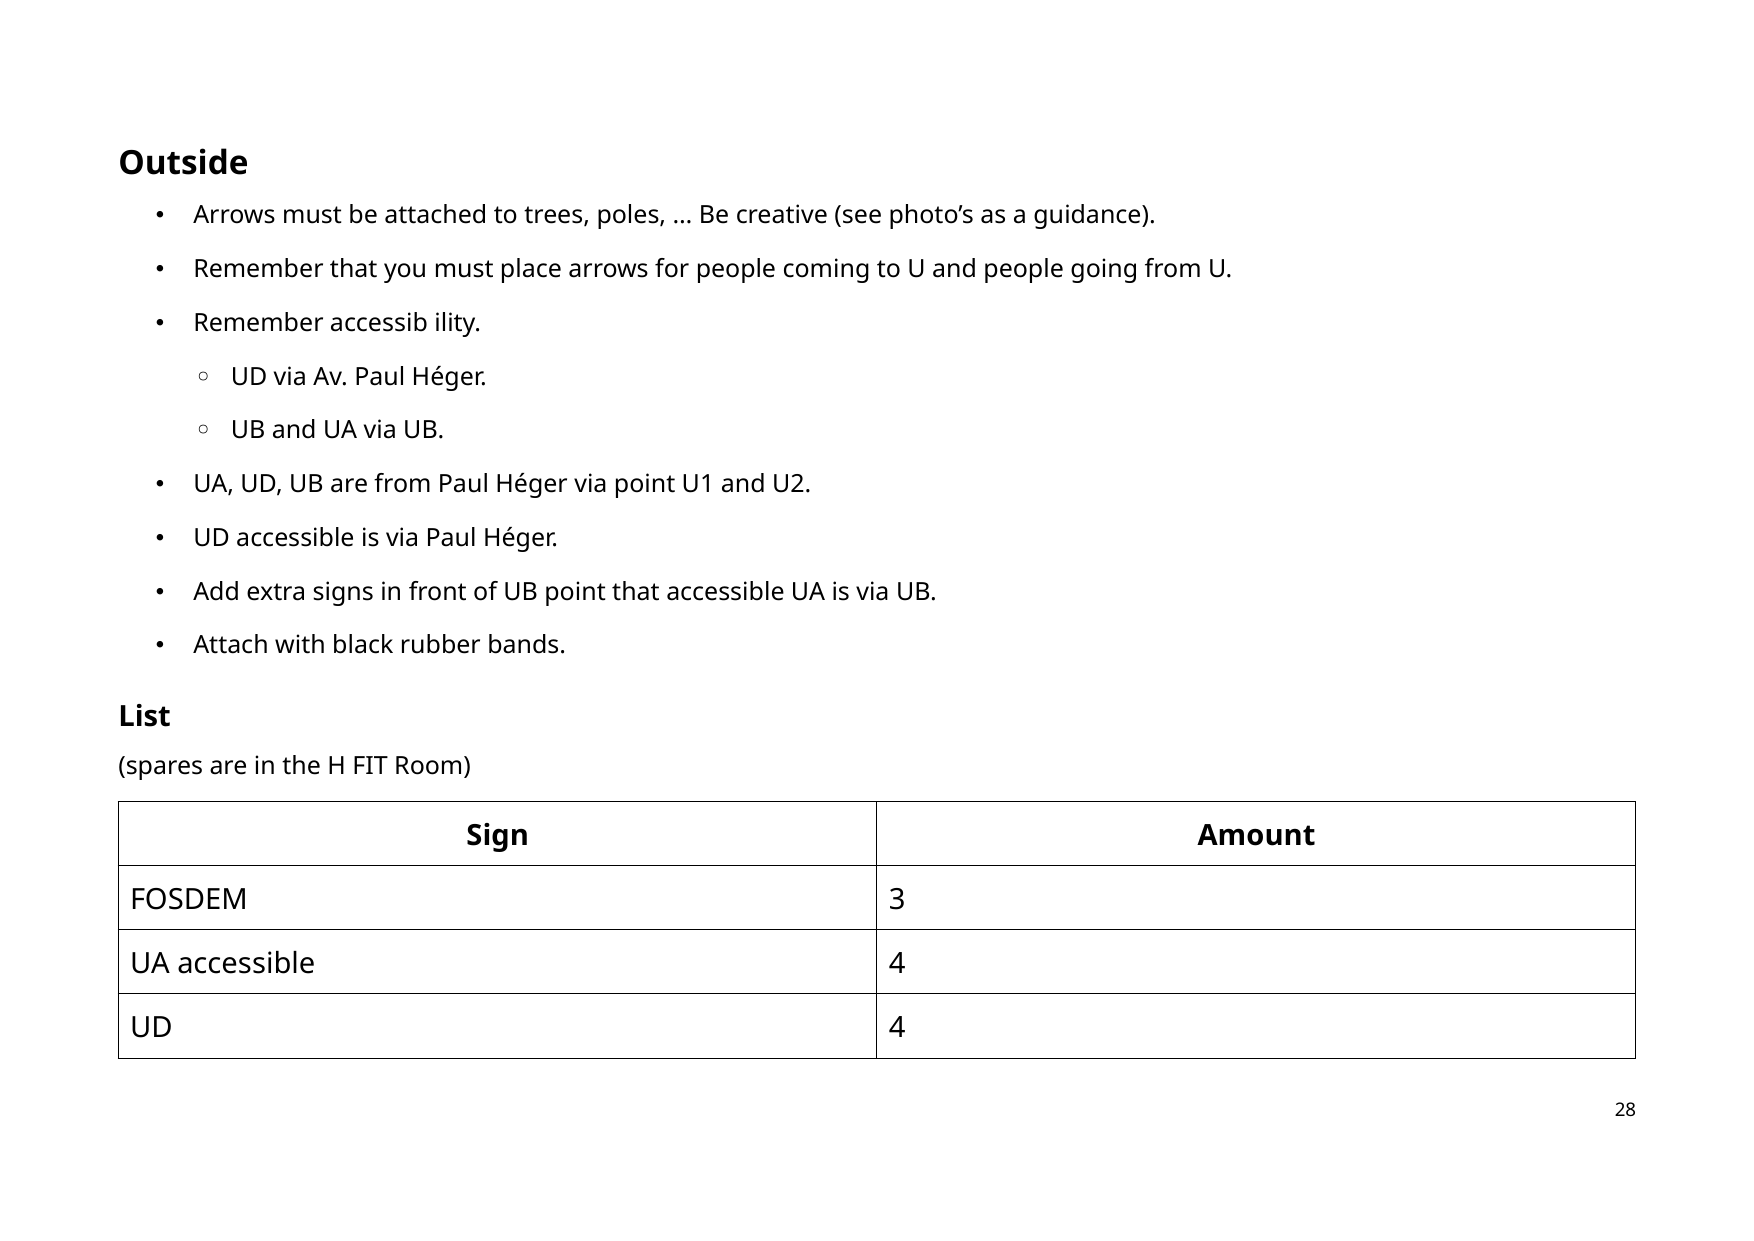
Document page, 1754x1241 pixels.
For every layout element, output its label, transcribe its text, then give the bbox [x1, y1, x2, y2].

list Remember that you must place arrows for people coming to U and people going from U. [156, 251, 1636, 285]
list Attach with black rubber bands. [156, 627, 1636, 661]
list UA, UD, UB are from Paul Héger via point U1 and U2. [156, 466, 1636, 500]
list Remember accessib ility. [156, 304, 1636, 338]
list UD accessible is via Paul Héger. [156, 519, 1636, 553]
subtitle Outside [118, 139, 1636, 184]
list Arrows must be attached to trees, poles, … Be creative (see photo’s as a guidance). [156, 197, 1636, 231]
table_cell FOSDEM [119, 866, 876, 929]
text (spares are in the H FIT Room) [118, 747, 1636, 781]
table_cell 3 [877, 866, 1635, 929]
table_header Sign [119, 802, 876, 865]
table_header Amount [877, 802, 1635, 865]
table_cell 4 [877, 930, 1635, 993]
table_cell UA accessible [119, 930, 876, 993]
table_cell UD [119, 994, 876, 1057]
table_cell 4 [877, 994, 1635, 1057]
subtitle List [118, 695, 1636, 735]
list Add extra signs in front of UB point that accessible UA is via UB. [156, 573, 1636, 607]
list UD via Av. Paul Héger. [193, 358, 1636, 392]
list UB and UA via UB. [193, 412, 1636, 446]
